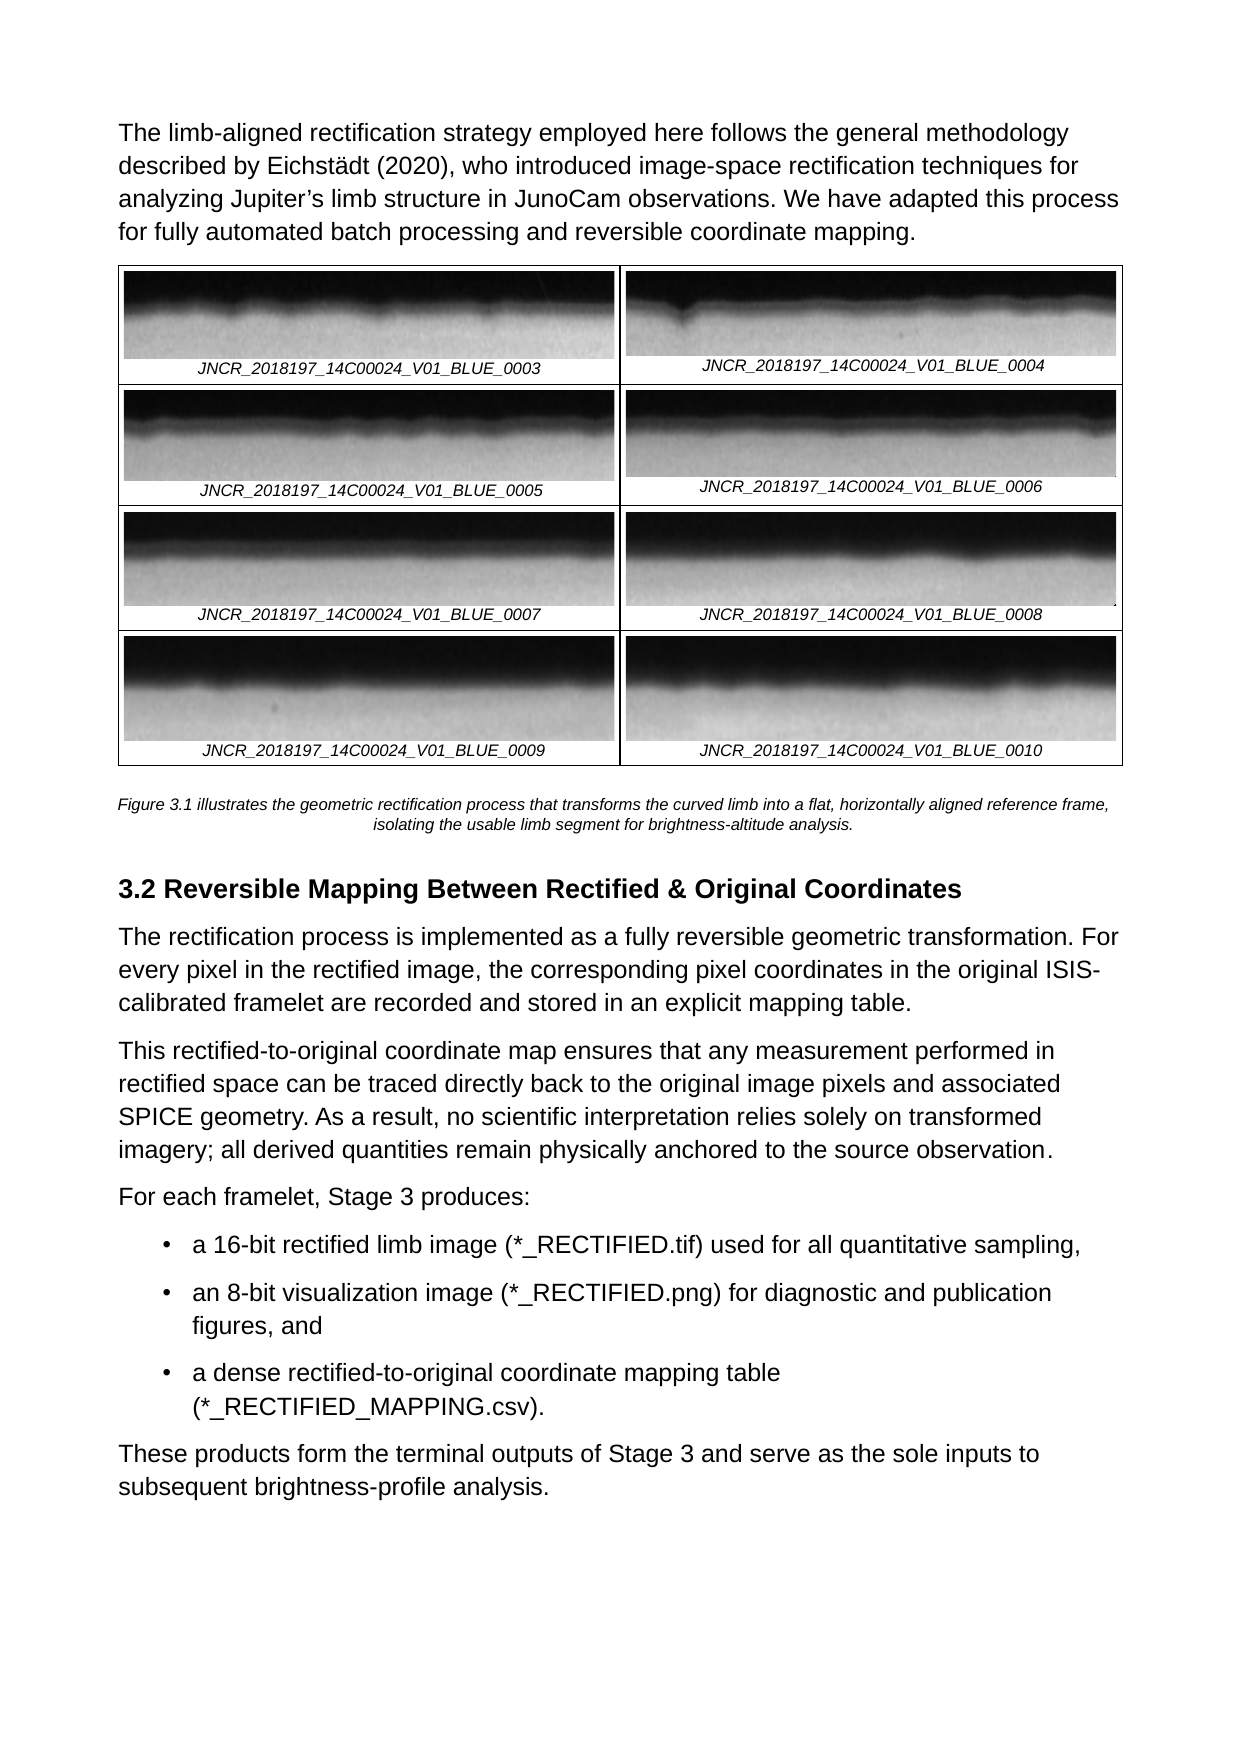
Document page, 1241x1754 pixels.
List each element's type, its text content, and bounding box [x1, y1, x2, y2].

table_cell JNCR_2018197_14C00024_V01_BLUE_0007 [119, 506, 619, 630]
picture [625, 512, 1117, 606]
picture [625, 271, 1117, 356]
picture [123, 512, 615, 606]
table_cell JNCR_2018197_14C00024_V01_BLUE_0008 [621, 506, 1122, 630]
list an 8-bit visualization image (*_RECTIFIED.png) for diagnostic and publication figures, and [162, 1278, 1122, 1339]
list a 16-bit rectified limb image (*_RECTIFIED.tif) used for all quantitative sampling, [162, 1230, 1122, 1259]
text For each framelet, Stage 3 produces: [118, 1182, 1122, 1211]
picture [123, 271, 615, 359]
subtitle 3.2 Reversible Mapping Between Rectified & Original Coordinates [118, 873, 1122, 905]
table_cell JNCR_2018197_14C00024_V01_BLUE_0006 [621, 385, 1122, 505]
table_header JNCR_2018197_14C00024_V01_BLUE_0004 [621, 266, 1122, 384]
table_cell JNCR_2018197_14C00024_V01_BLUE_0010 [621, 631, 1122, 765]
table_cell JNCR_2018197_14C00024_V01_BLUE_0009 [119, 631, 619, 765]
picture [625, 390, 1117, 477]
picture [625, 636, 1117, 741]
table_cell JNCR_2018197_14C00024_V01_BLUE_0005 [119, 385, 619, 505]
table_header JNCR_2018197_14C00024_V01_BLUE_0003 [119, 266, 619, 384]
picture [123, 636, 615, 741]
text This rectified-to-original coordinate map ensures that any measurement performed in rectified space can be traced directly back to the original image pixels and associated SPICE geometry. As a result, no scientific interpretation relies solely on transformed imagery; all derived quantities remain physically anchored to the source observation. [118, 1036, 1122, 1163]
list a dense rectified-to-original coordinate mapping table (*_RECTIFIED_MAPPING.csv). [162, 1358, 1122, 1420]
text These products form the terminal outputs of Stage 3 and serve as the sole inputs to subsequent brightness-profile analysis. [118, 1439, 1122, 1501]
text The rectification process is implemented as a fully reversible geometric transformation. For every pixel in the rectified image, the corresponding pixel coordinates in the original ISIS-calibrated framelet are recorded and stored in an explicit mapping table. [118, 922, 1122, 1017]
picture [123, 390, 615, 481]
text The limb-aligned rectification strategy employed here follows the general methodology described by Eichstädt (2020), who introduced image-space rectification techniques for analyzing Jupiter’s limb structure in JunoCam observations. We have adapted this process for fully automated batch processing and reversible coordinate mapping. [118, 118, 1122, 246]
